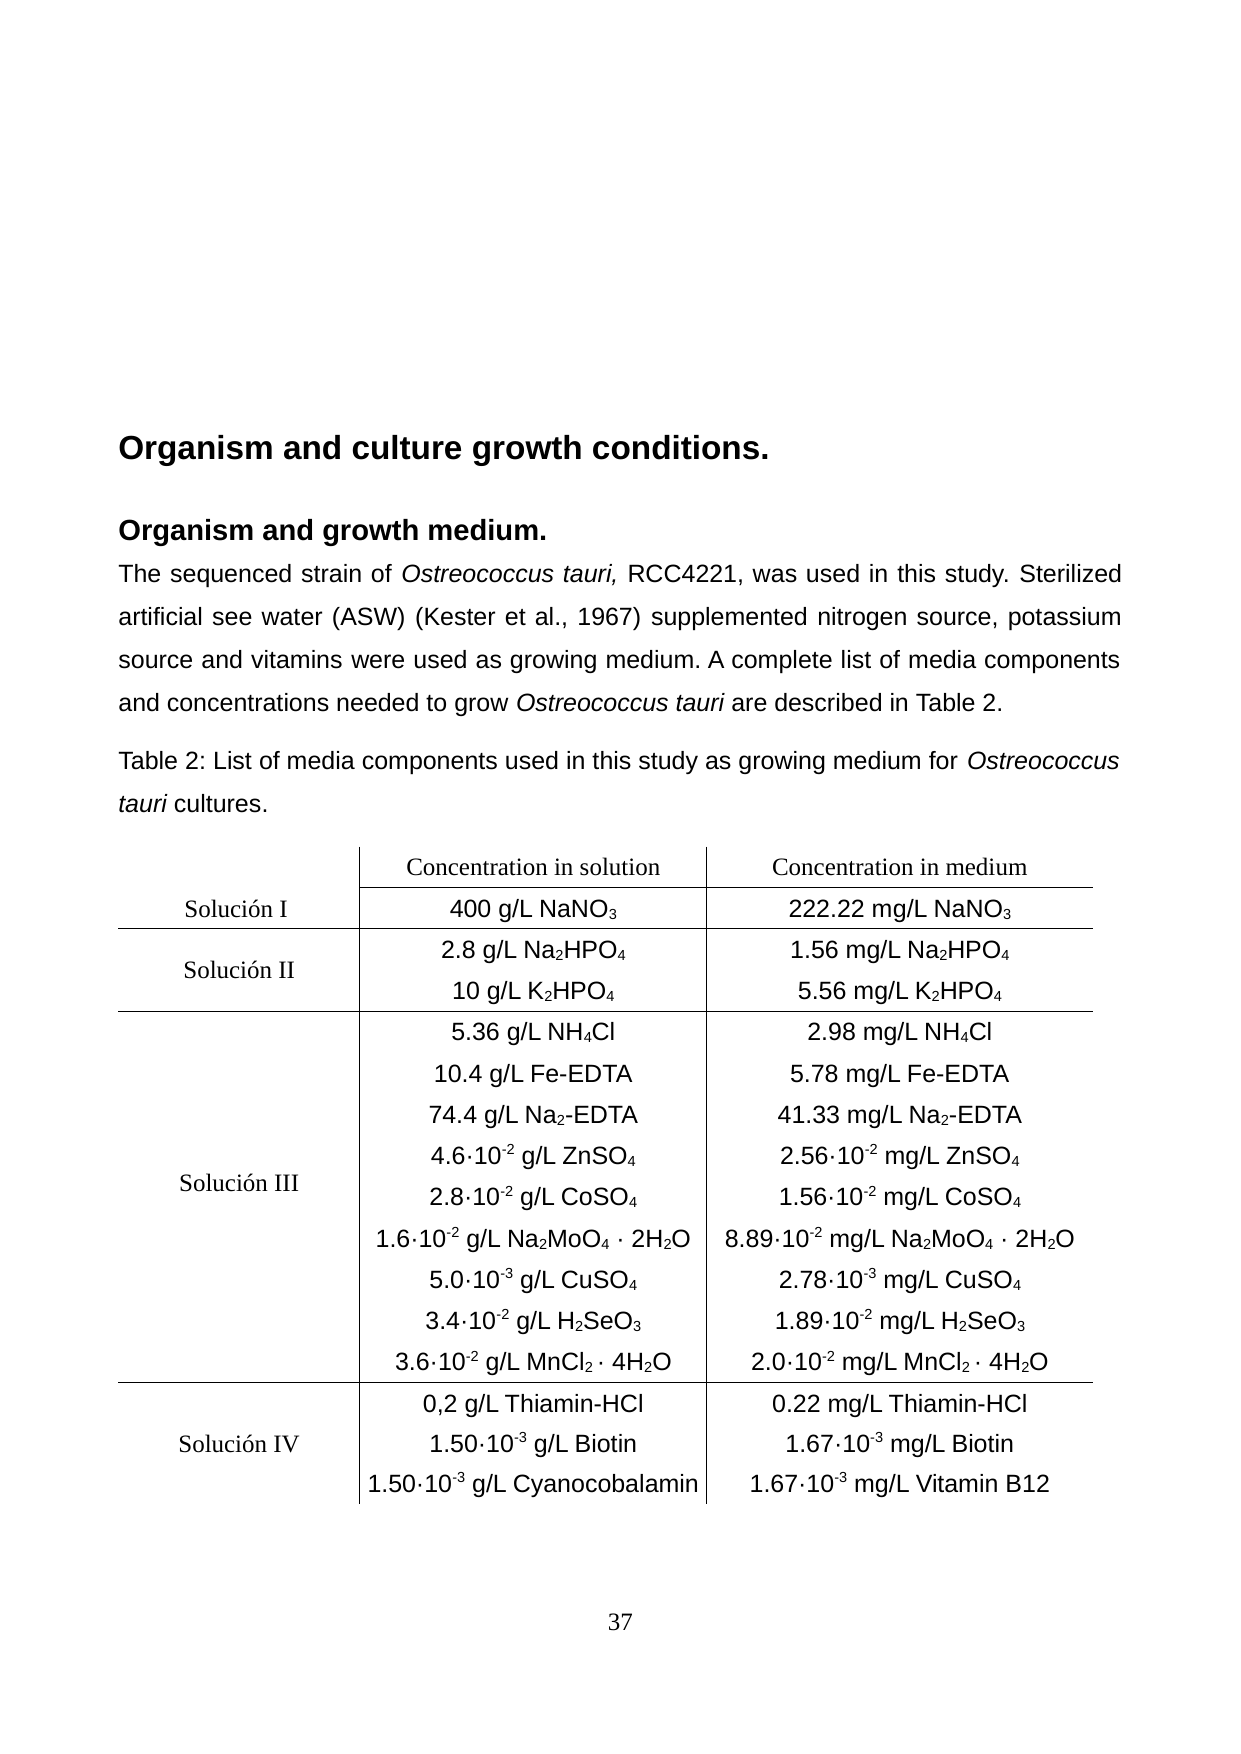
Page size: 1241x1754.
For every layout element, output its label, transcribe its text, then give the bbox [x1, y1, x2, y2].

table_cell 4.6·10-2 g/L ZnSO4 [360, 1134, 706, 1176]
table_header Concentration in medium [707, 847, 1093, 887]
subtitle Organism and culture growth conditions. [118, 428, 1122, 466]
table_cell 400 g/L NaNO3 [360, 888, 706, 928]
table_cell 1.56 mg/L Na2HPO4 [707, 929, 1093, 969]
table_cell 41.33 mg/L Na2-EDTA [707, 1093, 1093, 1134]
table_cell Solución I [118, 887, 359, 928]
table_cell 1.67·10-3 mg/L Biotin [707, 1423, 1093, 1463]
table_cell 8.89·10-2 mg/L Na2MoO4 · 2H2O [707, 1217, 1093, 1258]
table_cell 2.0·10-2 mg/L MnCl2 · 4H2O [707, 1341, 1093, 1382]
table_cell 10.4 g/L Fe-EDTA [360, 1052, 706, 1093]
table_cell 5.36 g/L NH4Cl [360, 1012, 706, 1052]
table_cell 3.6·10-2 g/L MnCl2 · 4H2O [360, 1341, 706, 1382]
table_cell 10 g/L K2HPO4 [360, 969, 706, 1011]
table_header [118, 847, 359, 887]
table_cell 0,2 g/L Thiamin-HCl [360, 1383, 706, 1423]
table_cell 2.8·10-2 g/L CoSO4 [360, 1176, 706, 1217]
table_cell 0.22 mg/L Thiamin-HCl [707, 1383, 1093, 1423]
table_cell 222.22 mg/L NaNO3 [707, 888, 1093, 928]
text The sequenced strain of Ostreococcus tauri, RCC4221, was used in this study. Sterilized artificial see water (ASW) (Kester et al., 1967)⁠ supplemented nitrogen source, potassium source and vitamins were used as growing medium. A complete list of media components and concentrations needed to grow Ostreococcus tauri are described in Table 2. [118, 559, 1122, 717]
table_cell Solución II [118, 929, 359, 1011]
table_cell 3.4·10-2 g/L H2SeO3 [360, 1299, 706, 1341]
table_cell 2.98 mg/L NH4Cl [707, 1012, 1093, 1052]
subtitle Organism and growth medium. [118, 513, 1122, 546]
table_cell 2.78·10-3 mg/L CuSO4 [707, 1258, 1093, 1299]
table_cell 2.56·10-2 mg/L ZnSO4 [707, 1134, 1093, 1176]
table_cell Solución III [118, 1012, 359, 1382]
table_cell 1.50·10-3 g/L Biotin [360, 1423, 706, 1463]
table_header Concentration in solution [360, 847, 706, 887]
table_cell 2.8 g/L Na2HPO4 [360, 929, 706, 969]
table_cell 5.0·10-3 g/L CuSO4 [360, 1258, 706, 1299]
table_cell 5.56 mg/L K2HPO4 [707, 969, 1093, 1011]
table_cell 1.6·10-2 g/L Na2MoO4 · 2H2O [360, 1217, 706, 1258]
table_cell 74.4 g/L Na2-EDTA [360, 1093, 706, 1134]
table_cell 1.67·10-3 mg/L Vitamin B12 [707, 1463, 1093, 1503]
text Table 2: List of media components used in this study as growing medium for Ostreococcus tauri cultures. [118, 746, 1122, 818]
table_cell 5.78 mg/L Fe-EDTA [707, 1052, 1093, 1093]
table_cell 1.89·10-2 mg/L H2SeO3 [707, 1299, 1093, 1341]
table_cell 1.56·10-2 mg/L CoSO4 [707, 1176, 1093, 1217]
table_cell Solución IV [118, 1383, 359, 1503]
table_cell 1.50·10-3 g/L Cyanocobalamin [360, 1463, 706, 1503]
